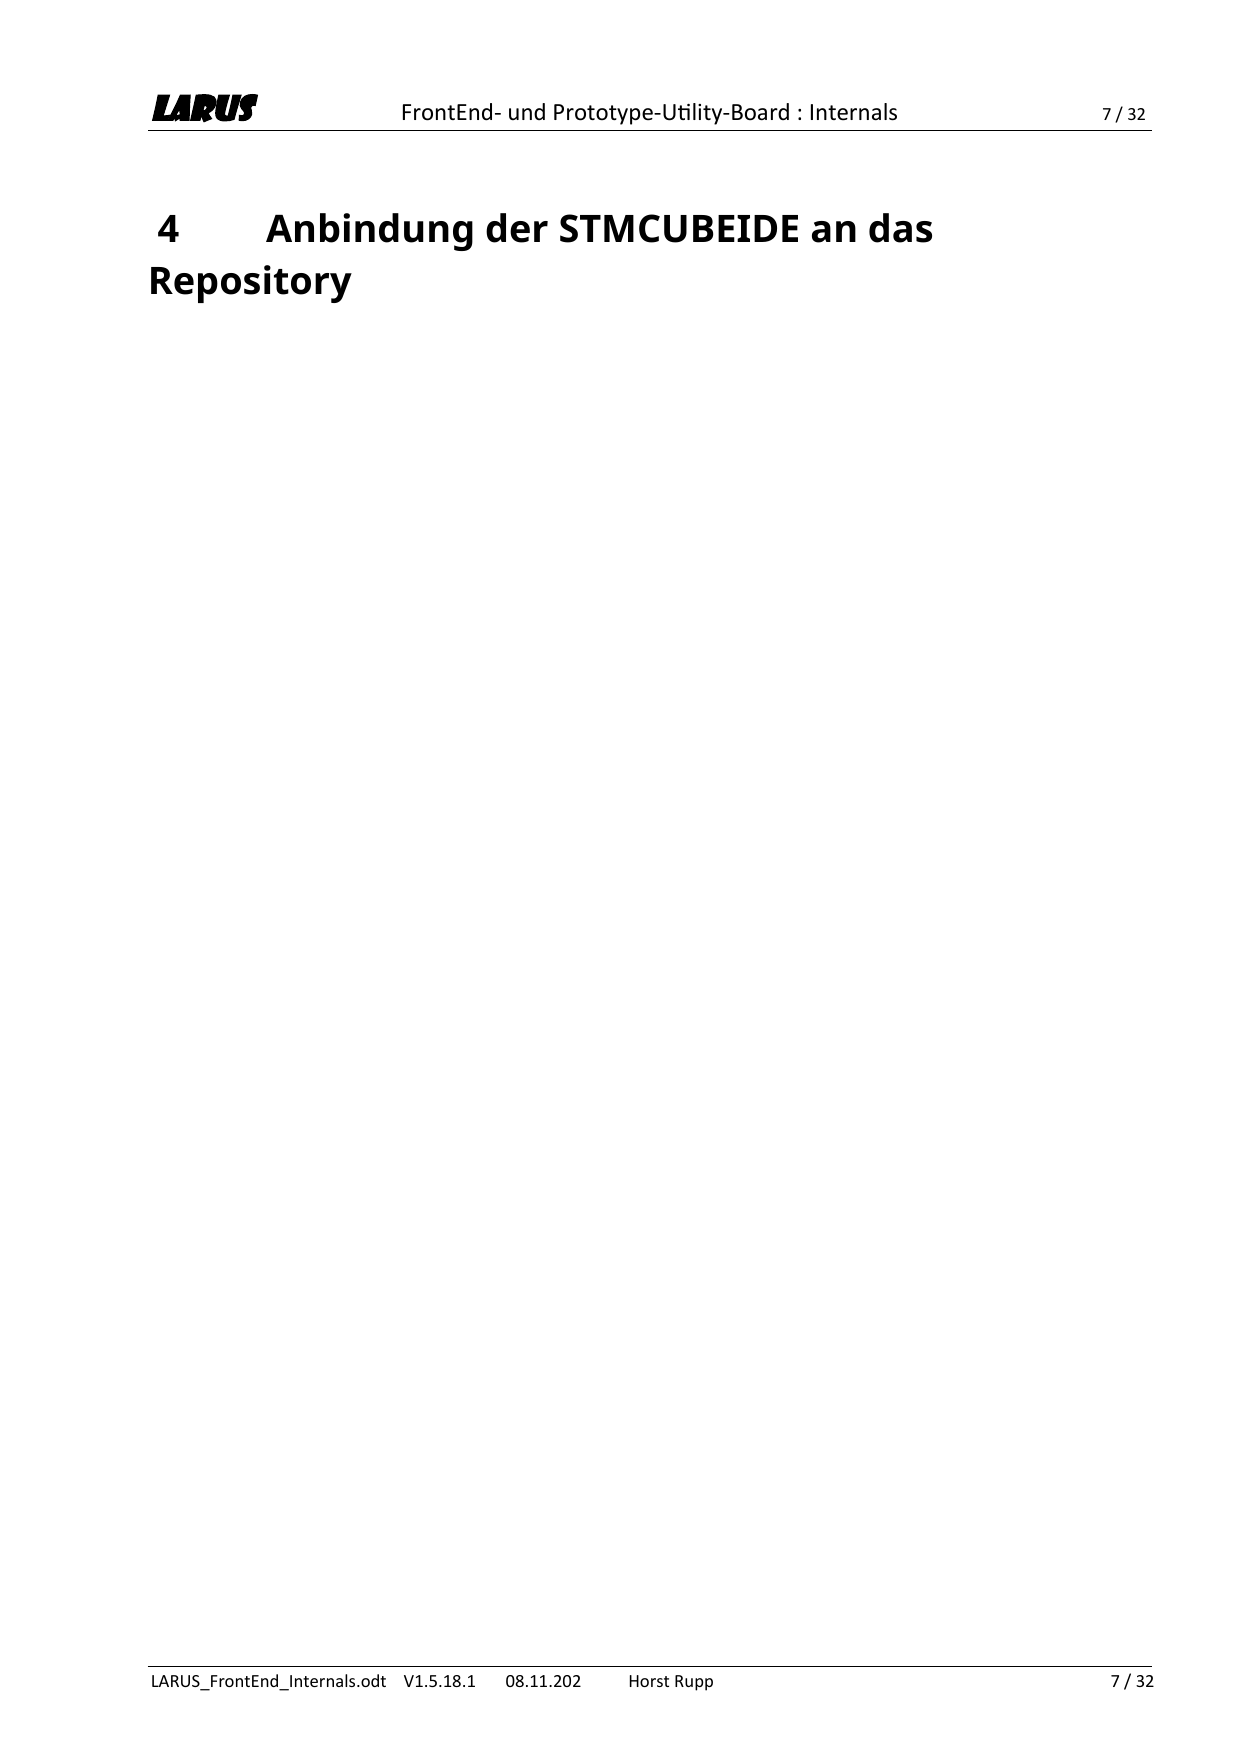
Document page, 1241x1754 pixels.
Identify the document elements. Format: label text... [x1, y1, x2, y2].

subtitle Anbindung der STMCUBEIDE an das Repository [148, 173, 1128, 305]
